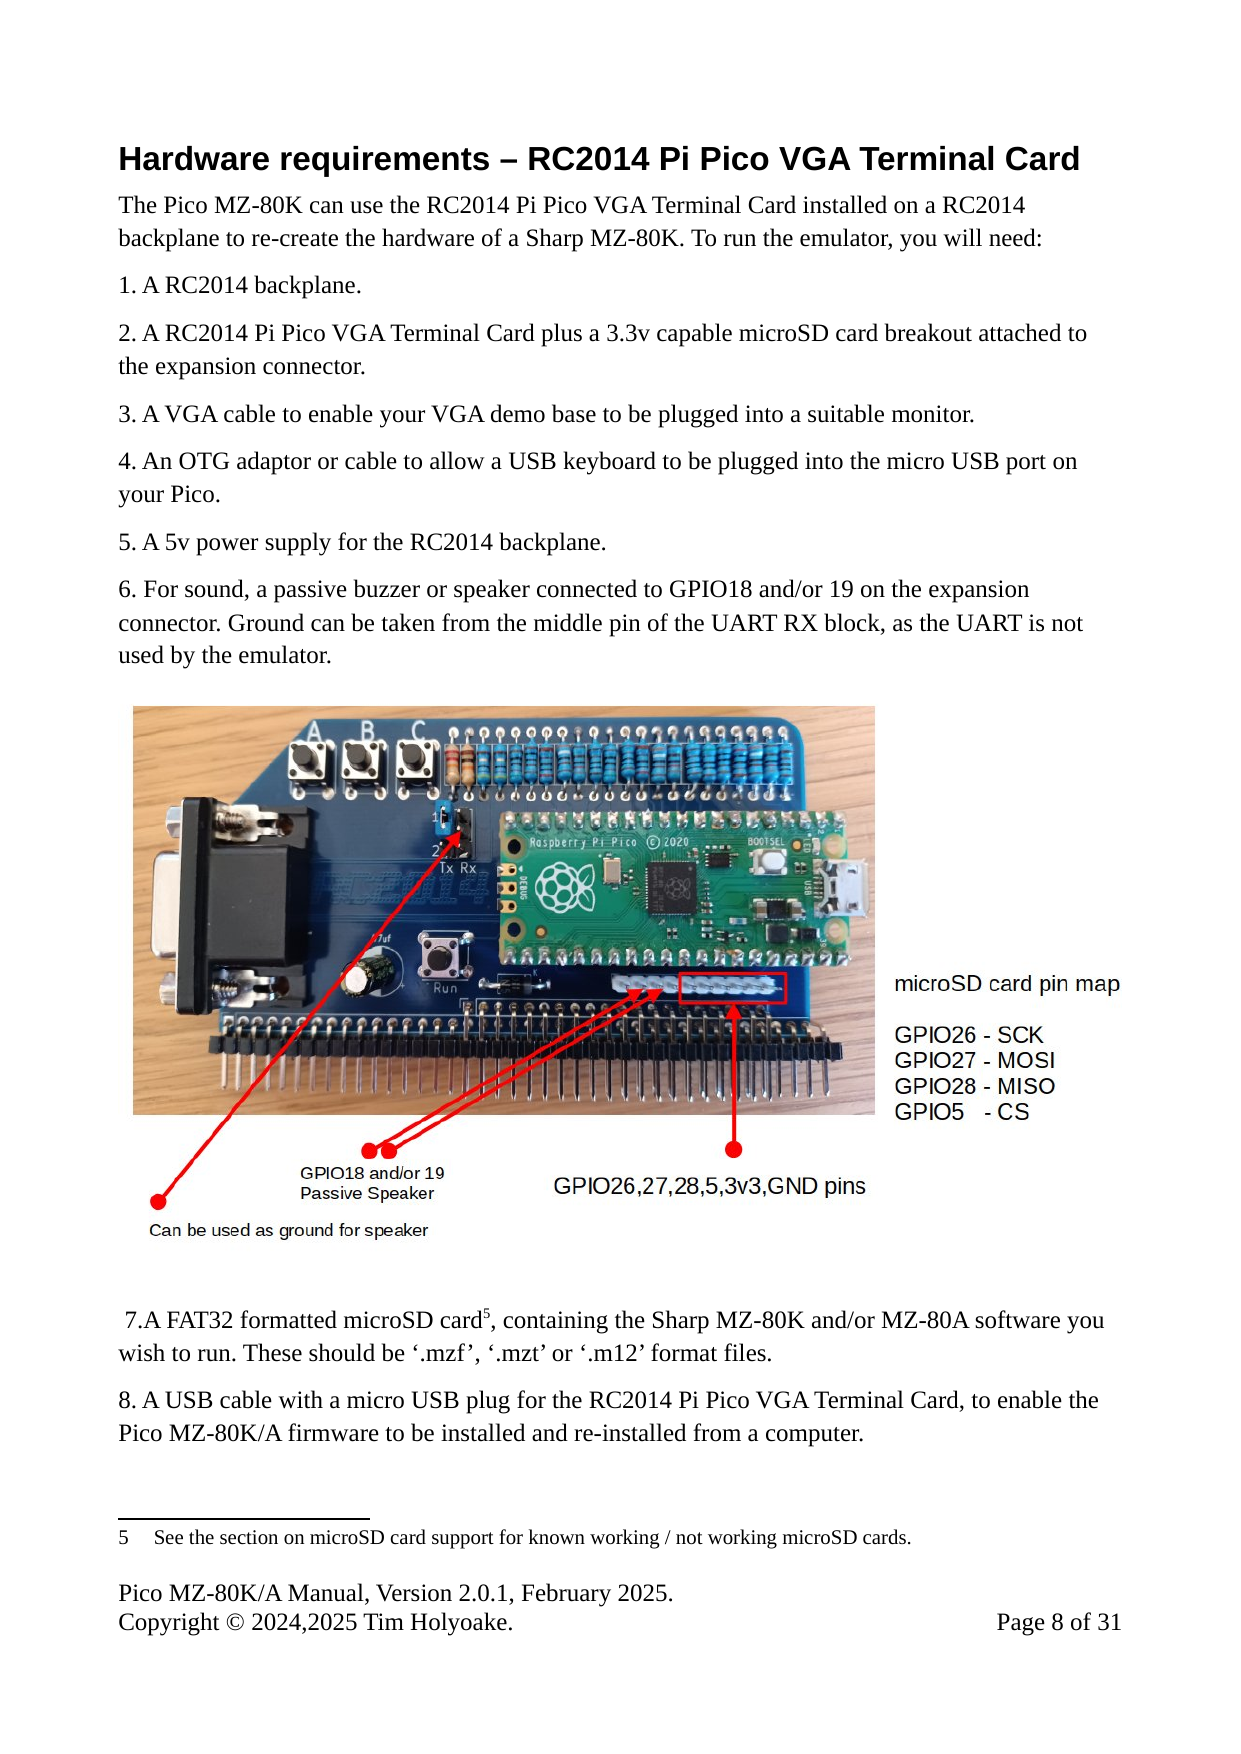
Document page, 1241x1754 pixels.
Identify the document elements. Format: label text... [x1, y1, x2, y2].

picture [118, 688, 1123, 1253]
text 5. A 5v power supply for the RC2014 backplane. [118, 527, 1122, 556]
text 6. For sound, a passive buzzer or speaker connected to GPIO18 and/or 19 on the expansion connector. Ground can be taken from the middle pin of the UART RX block, as the UART is not used by the emulator. [118, 574, 1122, 669]
text 2. A RC2014 Pi Pico VGA Terminal Card plus a 3.3v capable microSD card breakout attached to the expansion connector. [118, 318, 1122, 380]
text 4. An OTG adaptor or cable to allow a USB keyboard to be plugged into the micro USB port on your Pico. [118, 446, 1122, 508]
text 7.A FAT32 formatted microSD card, containing the Sharp MZ-80K and/or MZ-80A software you wish to run. These should be ‘.mzf’, ‘.mzt’ or ‘.m12’ format files. [118, 1305, 1122, 1366]
text See the section on microSD card support for known working / not working microSD cards. [118, 1525, 1122, 1549]
text 3. A VGA cable to enable your VGA demo base to be plugged into a suitable monitor. [118, 399, 1122, 427]
text 8. A USB cable with a micro USB plug for the RC2014 Pi Pico VGA Terminal Card, to enable the Pico MZ-80K/A firmware to be installed and re-installed from a computer. [118, 1385, 1122, 1447]
text The Pico MZ-80K can use the RC2014 Pi Pico VGA Terminal Card installed on a RC2014 backplane to re-create the hardware of a Sharp MZ-80K. To run the emulator, you will need: [118, 190, 1122, 252]
subtitle Hardware requirements – RC2014 Pi Pico VGA Terminal Card [118, 139, 1122, 177]
text 1. A RC2014 backplane. [118, 271, 1122, 299]
